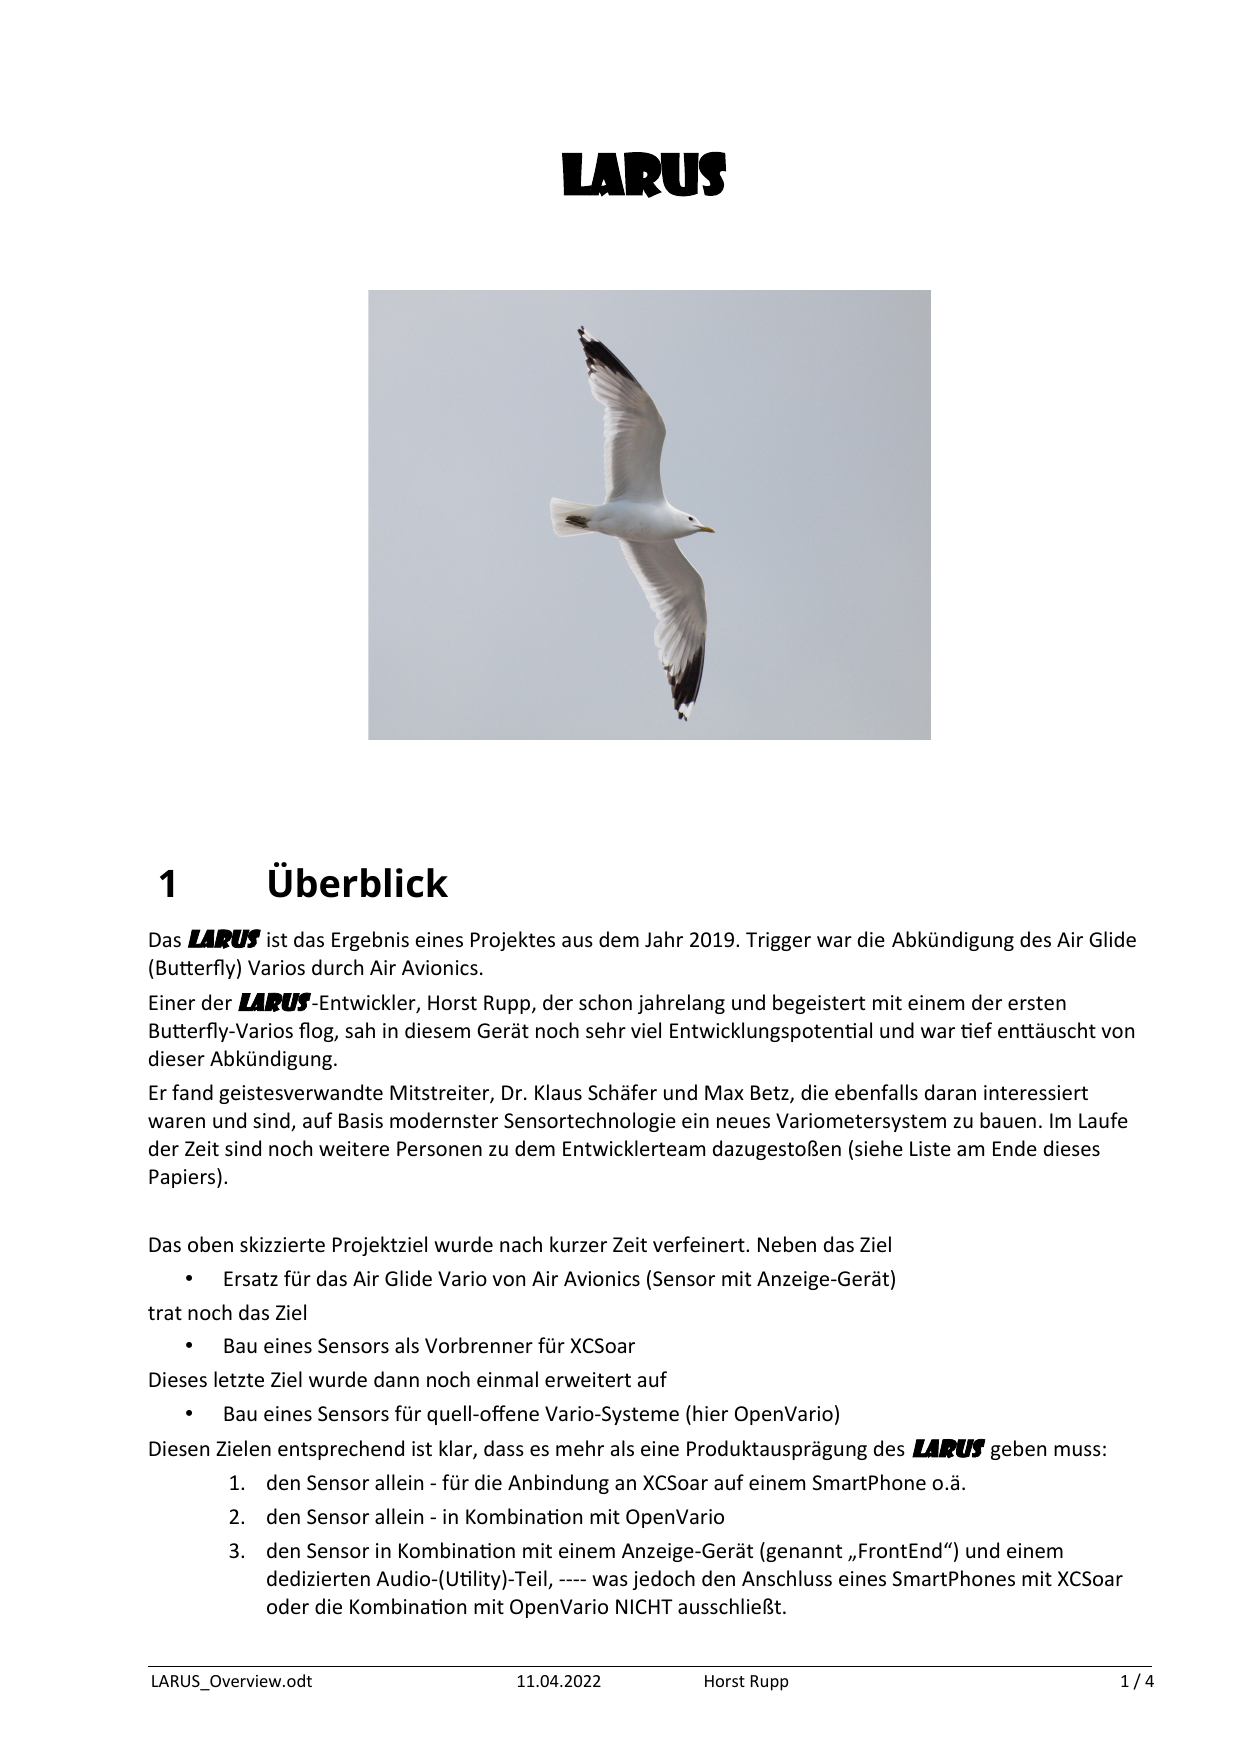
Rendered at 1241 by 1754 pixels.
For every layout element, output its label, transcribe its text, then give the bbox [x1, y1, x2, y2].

list Bau eines Sensors als Vorbrenner für XCSoar [185, 1332, 1152, 1359]
list Bau eines Sensors für quell-offene Vario-Systeme (hier OpenVario) [185, 1399, 1152, 1427]
list den Sensor allein - in Kombination mit OpenVario [228, 1502, 1152, 1530]
text Das LARUS ist das Ergebnis eines Projektes aus dem Jahr 2019. Trigger war die Abkündigung des Air Glide (Butterfly) Varios durch Air Avionics. [148, 923, 1152, 981]
list den Sensor in Kombination mit einem Anzeige-Gerät (genannt „FrontEnd“) und einem dedizierten Audio-(Utility)-Teil, ---- was jedoch den Anschluss eines SmartPhones mit XCSoar oder die Kombination mit OpenVario NICHT ausschließt. [228, 1536, 1152, 1648]
text Er fand geistesverwandte Mitstreiter, Dr. Klaus Schäfer und Max Betz, die ebenfalls daran interessiert waren und sind, auf Basis modernster Sensortechnologie ein neues Variometersystem zu bauen. Im Laufe der Zeit sind noch weitere Personen zu dem Entwicklerteam dazugestoßen (siehe Liste am Ende dieses Papiers). [148, 1078, 1152, 1190]
text Diesen Zielen entsprechend ist klar, dass es mehr als eine Produktausprägung des LARUS geben muss: [148, 1433, 1152, 1463]
list den Sensor allein - für die Anbindung an XCSoar auf einem SmartPhone o.ä. [228, 1468, 1152, 1496]
text Dieses letzte Ziel wurde dann noch einmal erweitert auf [148, 1365, 1152, 1393]
text Das oben skizzierte Projektziel wurde nach kurzer Zeit verfeinert. Neben das Ziel [148, 1230, 1152, 1258]
text trat noch das Ziel [148, 1298, 1152, 1326]
text Einer der LARUS -Entwickler, Horst Rupp, der schon jahrelang und begeistert mit einem der ersten Butterfly-Varios flog, sah in diesem Gerät noch sehr viel Entwicklungspotential und war tief enttäuscht von dieser Abkündigung. [148, 987, 1152, 1072]
list Ersatz für das Air Glide Vario von Air Avionics (Sensor mit Anzeige-Gerät) [185, 1264, 1152, 1292]
picture [368, 290, 931, 740]
subtitle Überblick [148, 856, 1128, 908]
title Larus [148, 138, 1140, 205]
